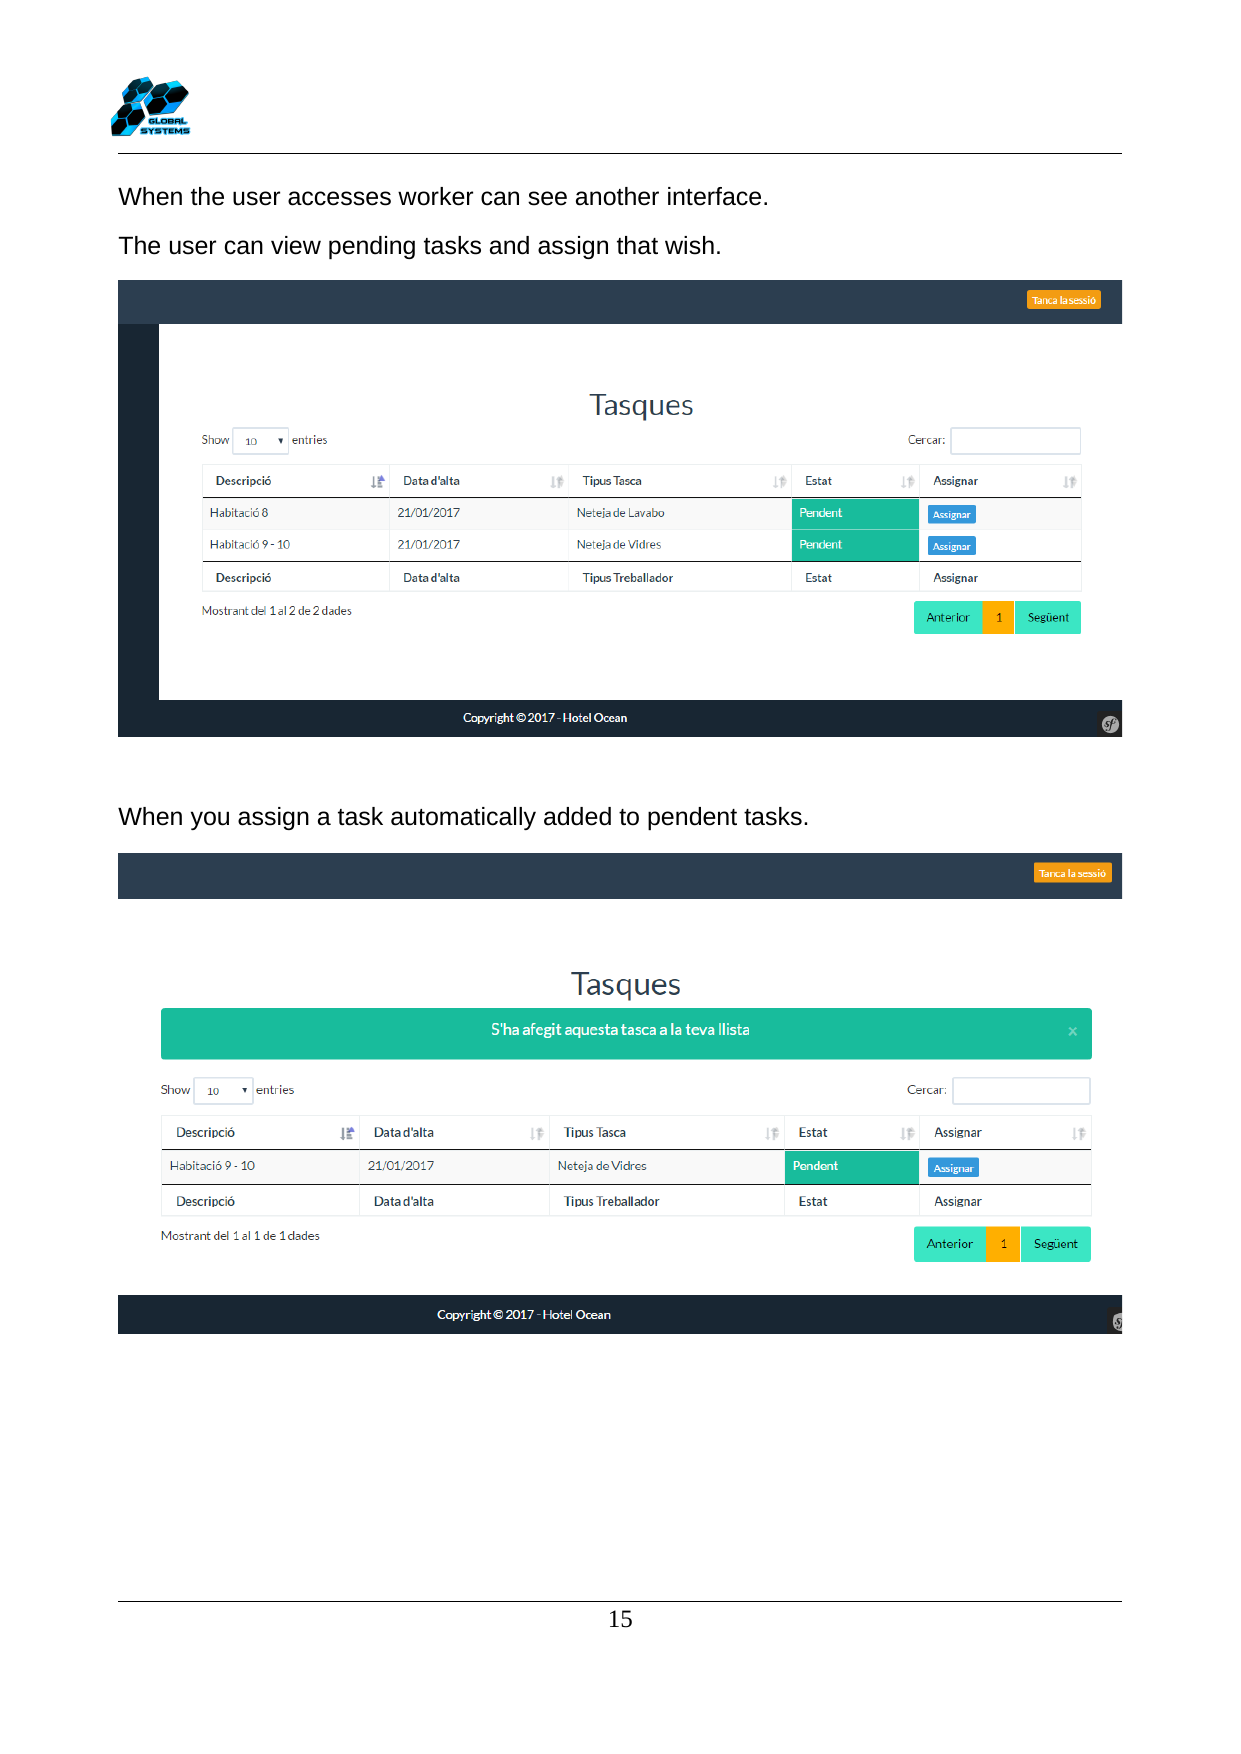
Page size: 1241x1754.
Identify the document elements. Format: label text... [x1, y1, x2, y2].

text The user can view pending tasks and assign that wish. [118, 231, 1122, 260]
text When you assign a task automatically added to pendent tasks. [118, 798, 1122, 832]
text When the user accesses worker can see another interface. [118, 182, 1122, 211]
picture [118, 853, 1123, 1334]
picture [107, 61, 194, 148]
picture [118, 280, 1123, 737]
